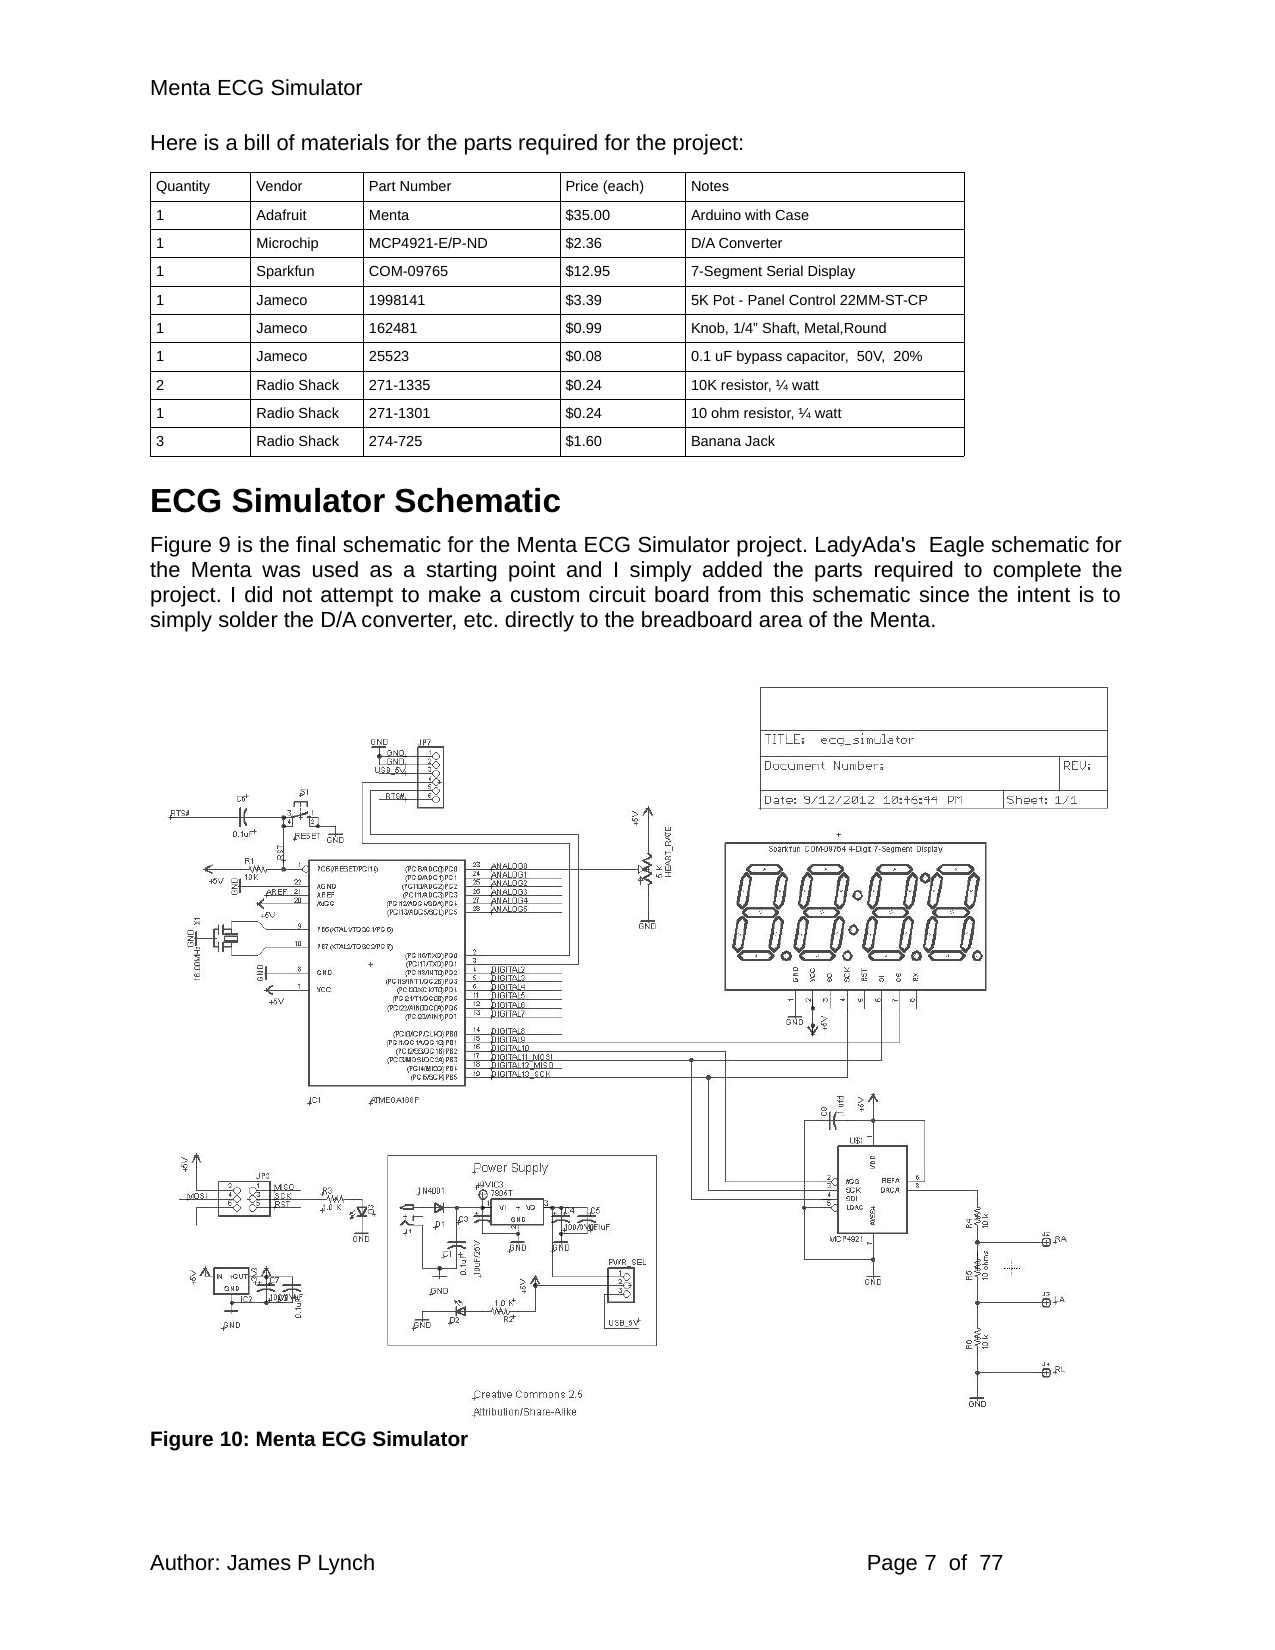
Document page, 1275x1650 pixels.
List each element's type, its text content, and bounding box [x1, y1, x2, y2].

table_cell 1 [151, 400, 250, 427]
table_cell $3.39 [561, 287, 685, 314]
text Figure 10: Menta ECG Simulator [150, 1428, 1124, 1451]
table_cell 162481 [364, 315, 560, 342]
table_cell 1 [151, 315, 250, 342]
table_cell Microchip [251, 230, 363, 257]
table_cell 2 [151, 372, 250, 399]
table_cell Jameco [251, 315, 363, 342]
picture [150, 676, 1124, 1428]
table_cell 25523 [364, 343, 560, 371]
table_cell $35.00 [561, 202, 685, 229]
table_cell Radio Shack [251, 372, 363, 399]
table_cell 1 [151, 258, 250, 286]
table_header Quantity [151, 173, 250, 201]
table_cell 3 [151, 428, 250, 456]
text Figure 9 is the final schematic for the Menta ECG Simulator project. LadyAda's Eagle schematic for the Menta was used as a starting point and I simply added the parts required to complete the project. I did not attempt to make a custom circuit board from this schematic since the intent is to simply solder the D/A converter, etc. directly to the breadboard area of the Menta. [150, 532, 1124, 632]
table_cell Banana Jack [686, 428, 964, 456]
table_cell 10 ohm resistor, ¼ watt [686, 400, 964, 427]
table_cell 271-1335 [364, 372, 560, 399]
table_cell 5K Pot - Panel Control 22MM-ST-CP [686, 287, 964, 314]
table_cell 274-725 [364, 428, 560, 456]
table_header Part Number [364, 173, 560, 201]
subtitle ECG Simulator Schematic [150, 481, 1124, 519]
table_header Notes [686, 173, 964, 201]
table_cell Radio Shack [251, 428, 363, 456]
table_cell Menta [364, 202, 560, 229]
table_cell $0.08 [561, 343, 685, 371]
table_cell 1 [151, 230, 250, 257]
table_cell 0.1 uF bypass capacitor, 50V, 20% [686, 343, 964, 371]
table_cell 1 [151, 343, 250, 371]
table_cell 10K resistor, ¼ watt [686, 372, 964, 399]
table_cell 1 [151, 202, 250, 229]
text Here is a bill of materials for the parts required for the project: [150, 130, 1124, 155]
table_cell Arduino with Case [686, 202, 964, 229]
table_cell $0.24 [561, 372, 685, 399]
table_cell $0.24 [561, 400, 685, 427]
table_header Price (each) [561, 173, 685, 201]
table_cell $12.95 [561, 258, 685, 286]
table_cell Jameco [251, 343, 363, 371]
table_cell $2.36 [561, 230, 685, 257]
table_cell $0.99 [561, 315, 685, 342]
table_cell Jameco [251, 287, 363, 314]
table_cell MCP4921-E/P-ND [364, 230, 560, 257]
table_cell $1.60 [561, 428, 685, 456]
table_cell Adafruit [251, 202, 363, 229]
table_cell COM-09765 [364, 258, 560, 286]
table_header Vendor [251, 173, 363, 201]
table_cell Radio Shack [251, 400, 363, 427]
table_cell Knob, 1/4” Shaft, Metal,Round [686, 315, 964, 342]
table_cell 271-1301 [364, 400, 560, 427]
table_cell 1998141 [364, 287, 560, 314]
table_cell D/A Converter [686, 230, 964, 257]
table_cell 1 [151, 287, 250, 314]
table_cell Sparkfun [251, 258, 363, 286]
table_cell 7-Segment Serial Display [686, 258, 964, 286]
